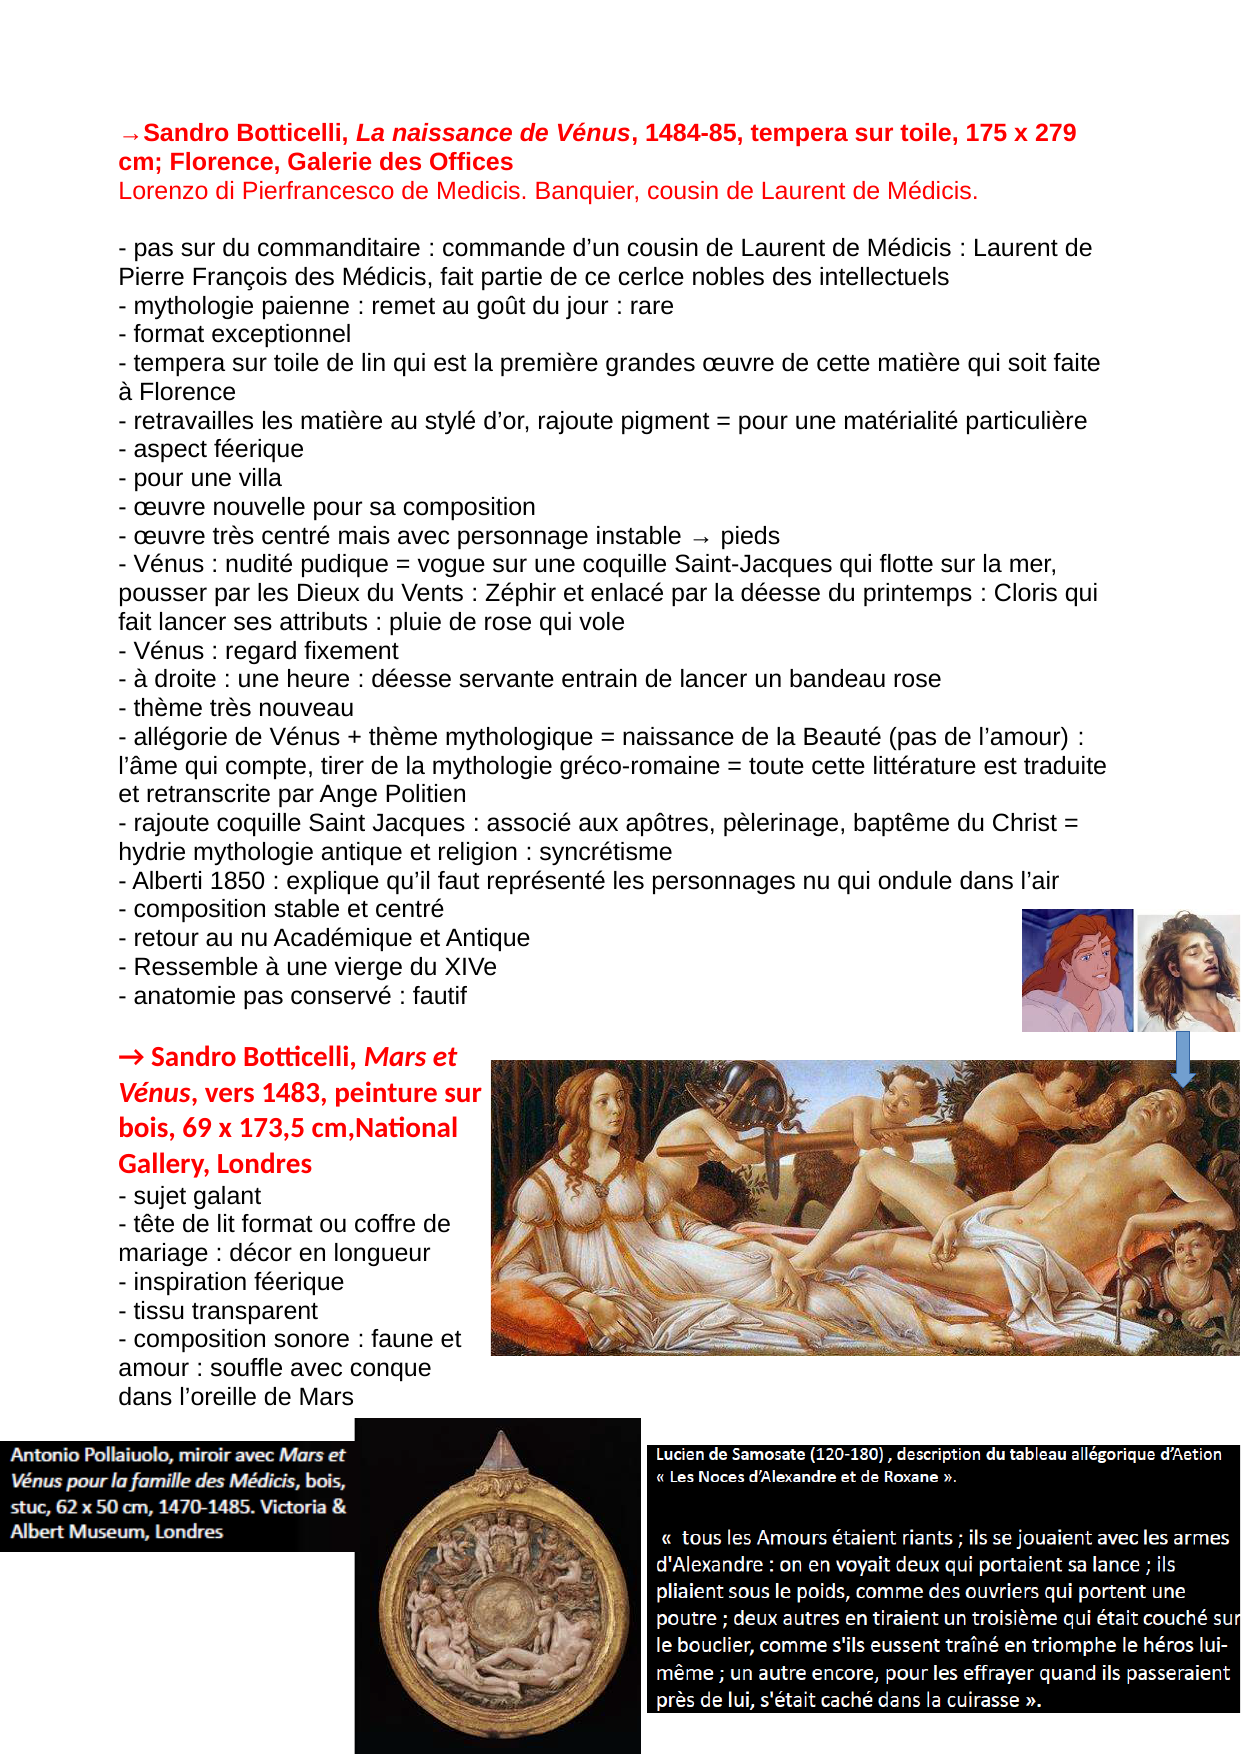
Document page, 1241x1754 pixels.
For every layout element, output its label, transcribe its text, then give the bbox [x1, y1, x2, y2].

text Lorenzo di Pierfrancesco de Medicis. Banquier, cousin de Laurent de Médicis. [118, 176, 1122, 204]
text - format exceptionnel [118, 319, 1122, 348]
text - allégorie de Vénus + thème mythologique = naissance de la Beauté (pas de l’amour) : l’âme qui compte, tirer de la mythologie gréco-romaine = toute cette littérature est traduite et retranscrite par Ange Politien [118, 722, 1122, 808]
text - œuvre nouvelle pour sa composition [118, 492, 1122, 521]
text → Sandro Botticelli, Mars et Vénus, vers 1483, peinture sur bois, 69 x 173,5 cm,National Gallery, Londres [118, 1038, 1122, 1181]
text - tissu transparent [118, 1296, 490, 1324]
text - composition sonore : faune et amour : souffle avec conque dans l’oreille de Mars [118, 1324, 1122, 1411]
text - inspiration féerique [118, 1267, 490, 1296]
text - à droite : une heure : déesse servante entrain de lancer un bandeau rose [118, 664, 1122, 693]
text - anatomie pas conservé : fautif [118, 981, 1022, 1009]
text - Alberti 1850 : explique qu’il faut représenté les personnages nu qui ondule dans l’air [118, 866, 1122, 894]
text - thème très nouveau [118, 693, 1122, 722]
picture [1022, 909, 1241, 1032]
text →Sandro Botticelli, La naissance de Vénus, 1484-85, tempera sur toile, 175 x 279 cm; Florence, Galerie des Offices [118, 118, 1122, 176]
text - retour au nu Académique et Antique [118, 923, 1022, 952]
text - tempera sur toile de lin qui est la première grandes œuvre de cette matière qui soit faite à Florence [118, 348, 1122, 406]
text - aspect féerique [118, 434, 1122, 463]
text - rajoute coquille Saint Jacques : associé aux apôtres, pèlerinage, baptême du Christ = hydrie mythologie antique et religion : syncrétisme [118, 808, 1122, 866]
text - œuvre très centré mais avec personnage instable → pieds [118, 521, 1122, 549]
text - pour une villa [118, 463, 1122, 492]
text - tête de lit format ou coffre de mariage : décor en longueur [118, 1209, 490, 1267]
text - retravailles les matière au stylé d’or, rajoute pigment = pour une matérialité particulière [118, 406, 1122, 434]
text - Vénus : regard fixement [118, 636, 1122, 664]
text - composition stable et centré [118, 894, 1122, 923]
text - sujet galant [118, 1181, 490, 1209]
text - Ressemble à une vierge du XIVe [118, 952, 1022, 981]
text - Vénus : nudité pudique = vogue sur une coquille Saint-Jacques qui flotte sur la mer, pousser par les Dieux du Vents : Zéphir et enlacé par la déesse du printemps : Cloris qui fait lancer ses attributs : pluie de rose qui vole [118, 549, 1122, 636]
picture [490, 1060, 1240, 1356]
text - mythologie paienne : remet au goût du jour : rare [118, 291, 1122, 319]
picture [0, 1418, 641, 1754]
text - pas sur du commanditaire : commande d’un cousin de Laurent de Médicis : Laurent de Pierre François des Médicis, fait partie de ce cerlce nobles des intellectuels [118, 233, 1122, 291]
picture [647, 1445, 1241, 1713]
